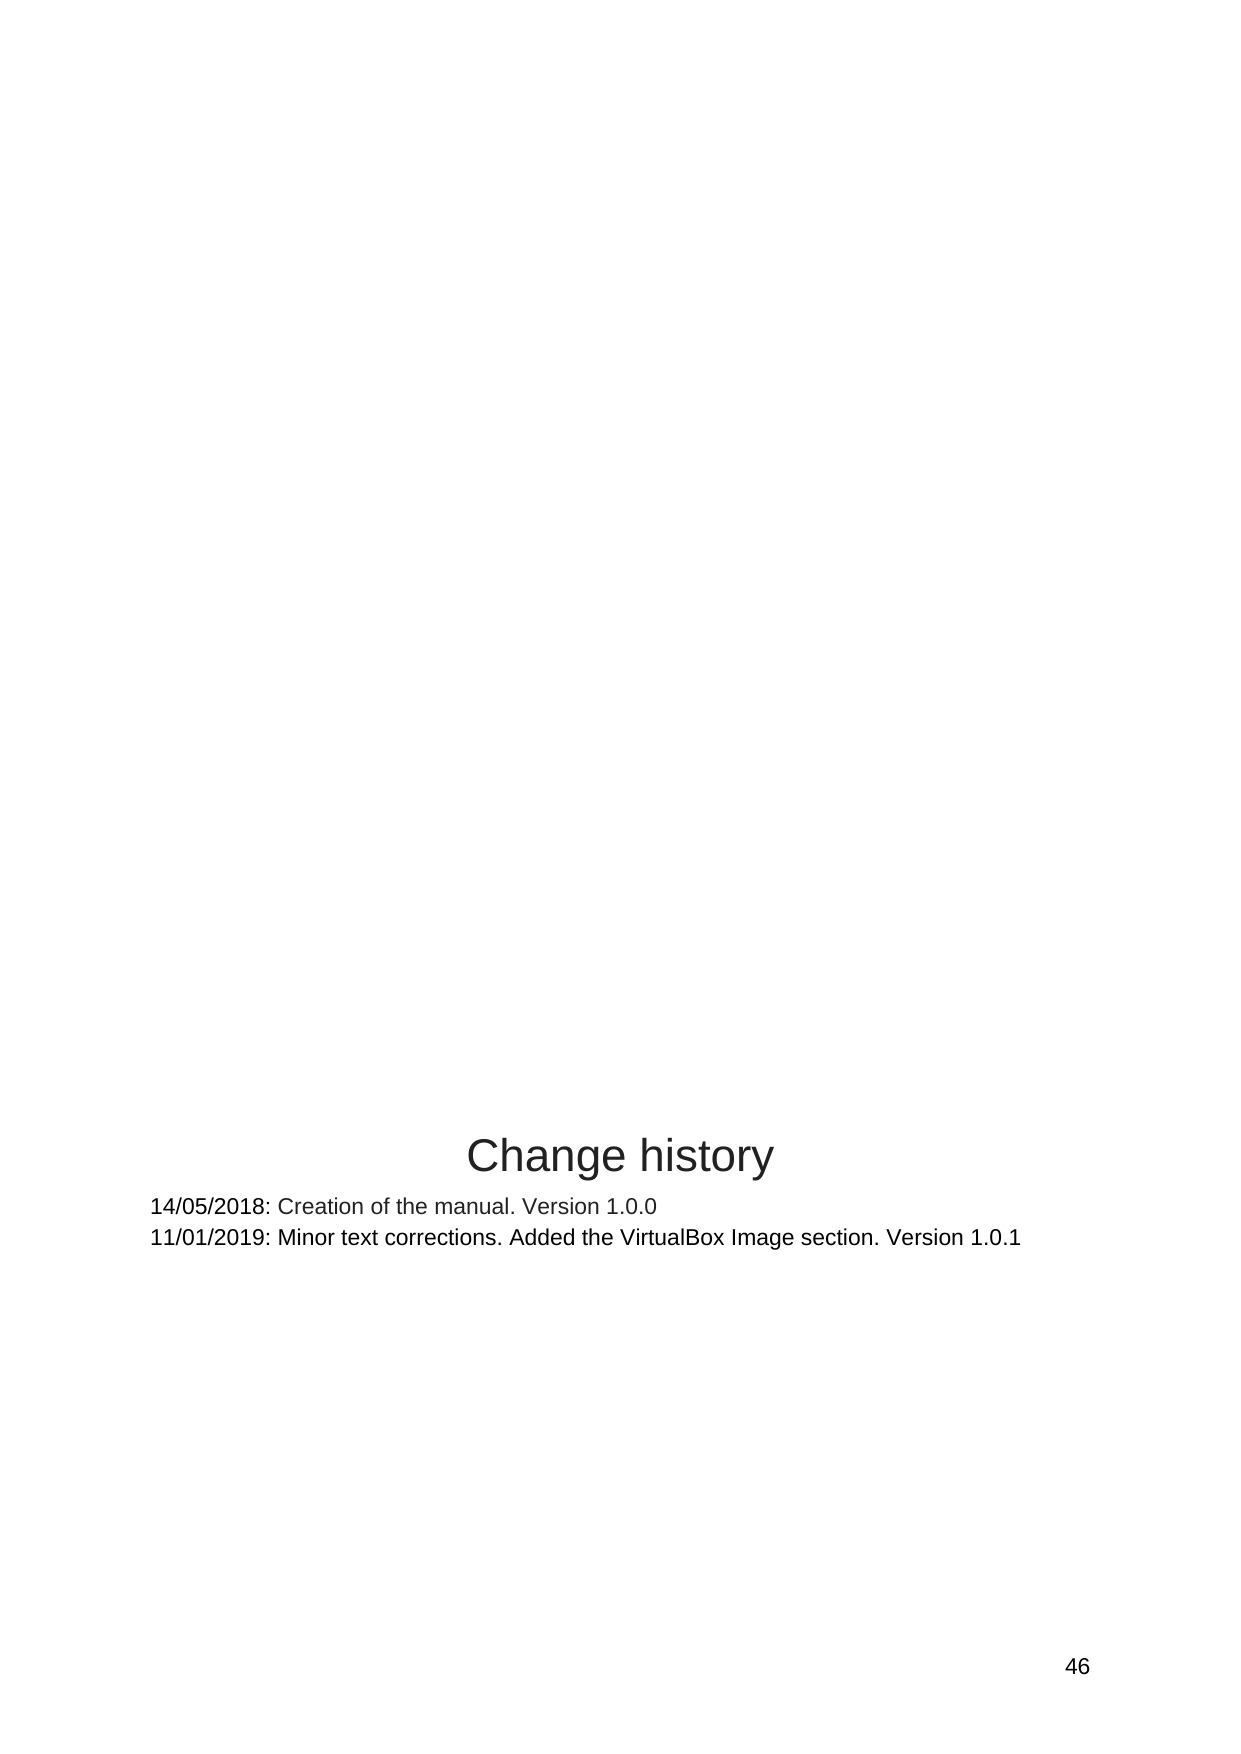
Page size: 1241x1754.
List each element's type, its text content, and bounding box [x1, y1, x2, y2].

subtitle Change history [150, 1128, 1090, 1181]
text 14/05/2018: Creation of the manual. Version 1.0.0 [150, 1193, 1090, 1220]
text 11/01/2019: Minor text corrections. Added the VirtualBox Image section. Version 1.0.1 [150, 1223, 1090, 1250]
